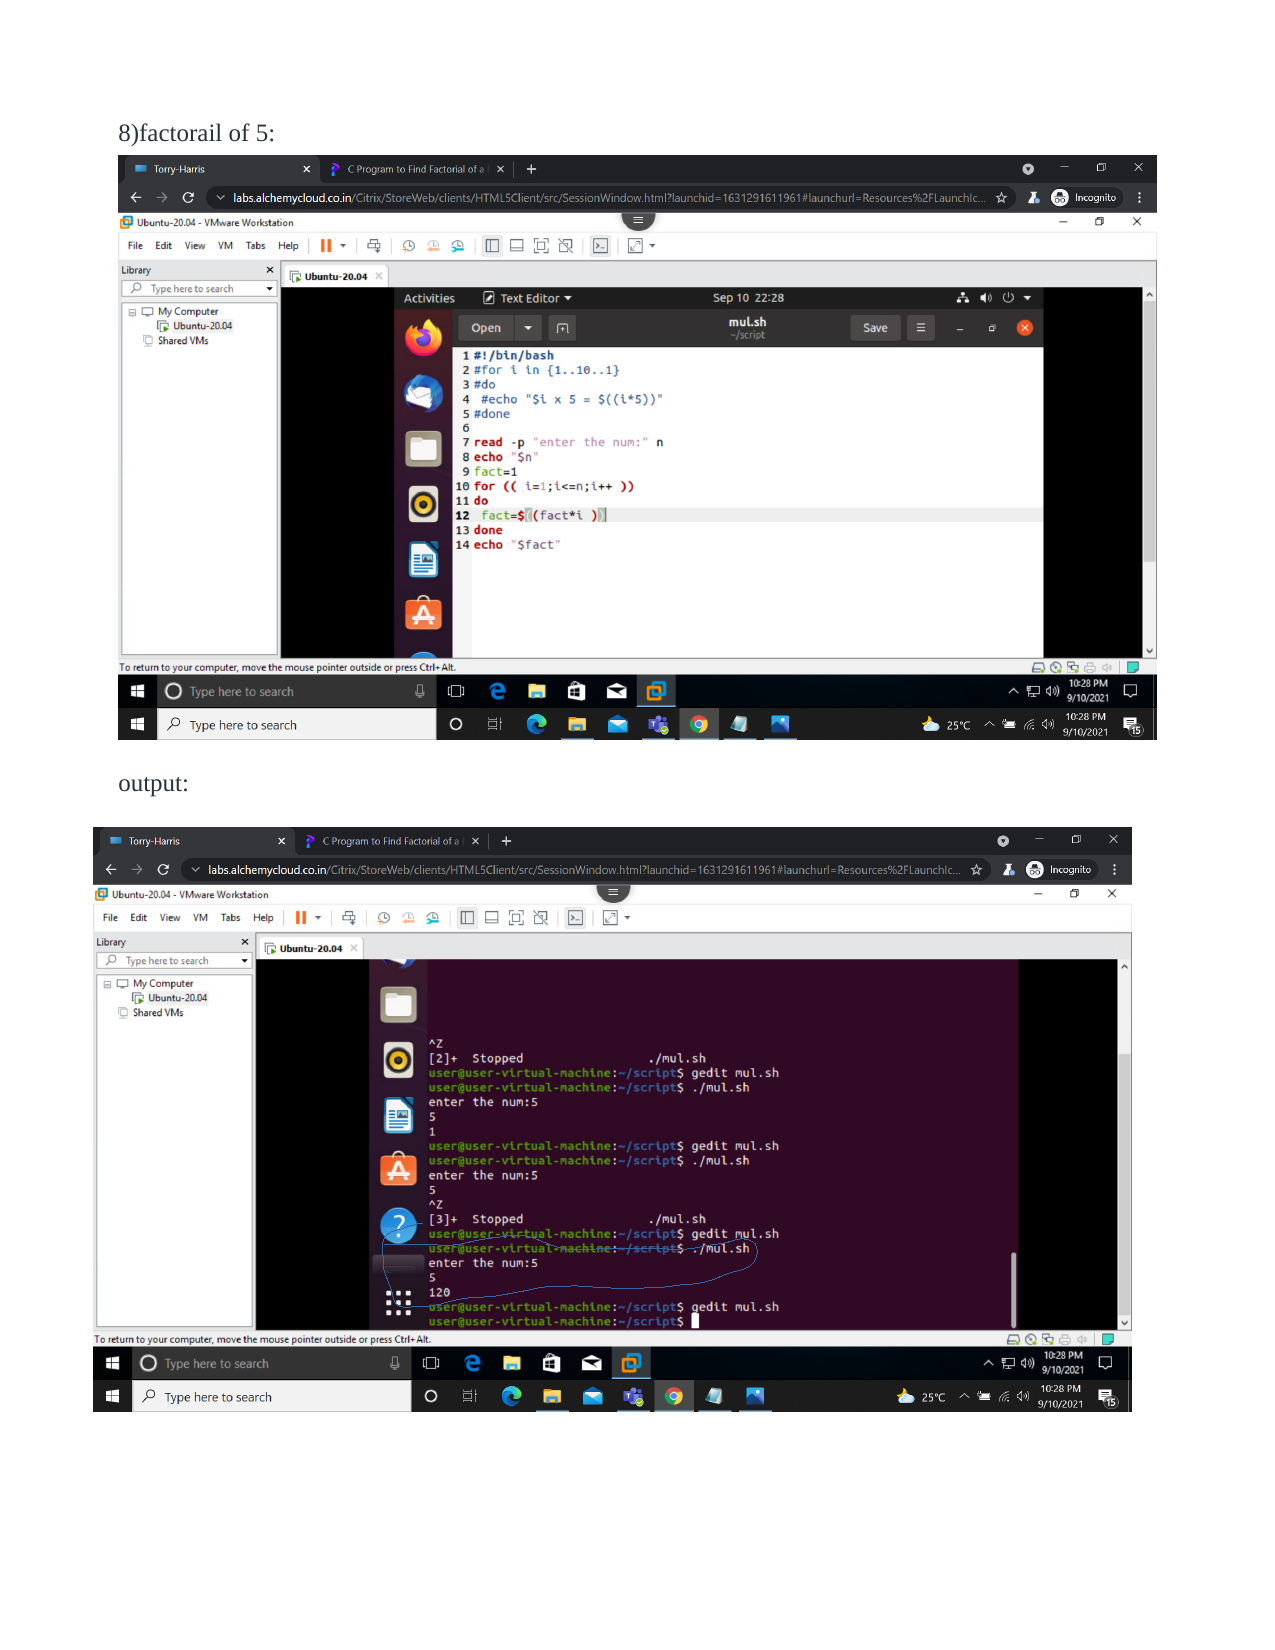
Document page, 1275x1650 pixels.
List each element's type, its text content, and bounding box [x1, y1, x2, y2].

picture [118, 155, 1157, 740]
text 8)factorail of 5: [118, 118, 1157, 147]
text output: [118, 768, 1157, 797]
picture [93, 827, 1132, 1412]
